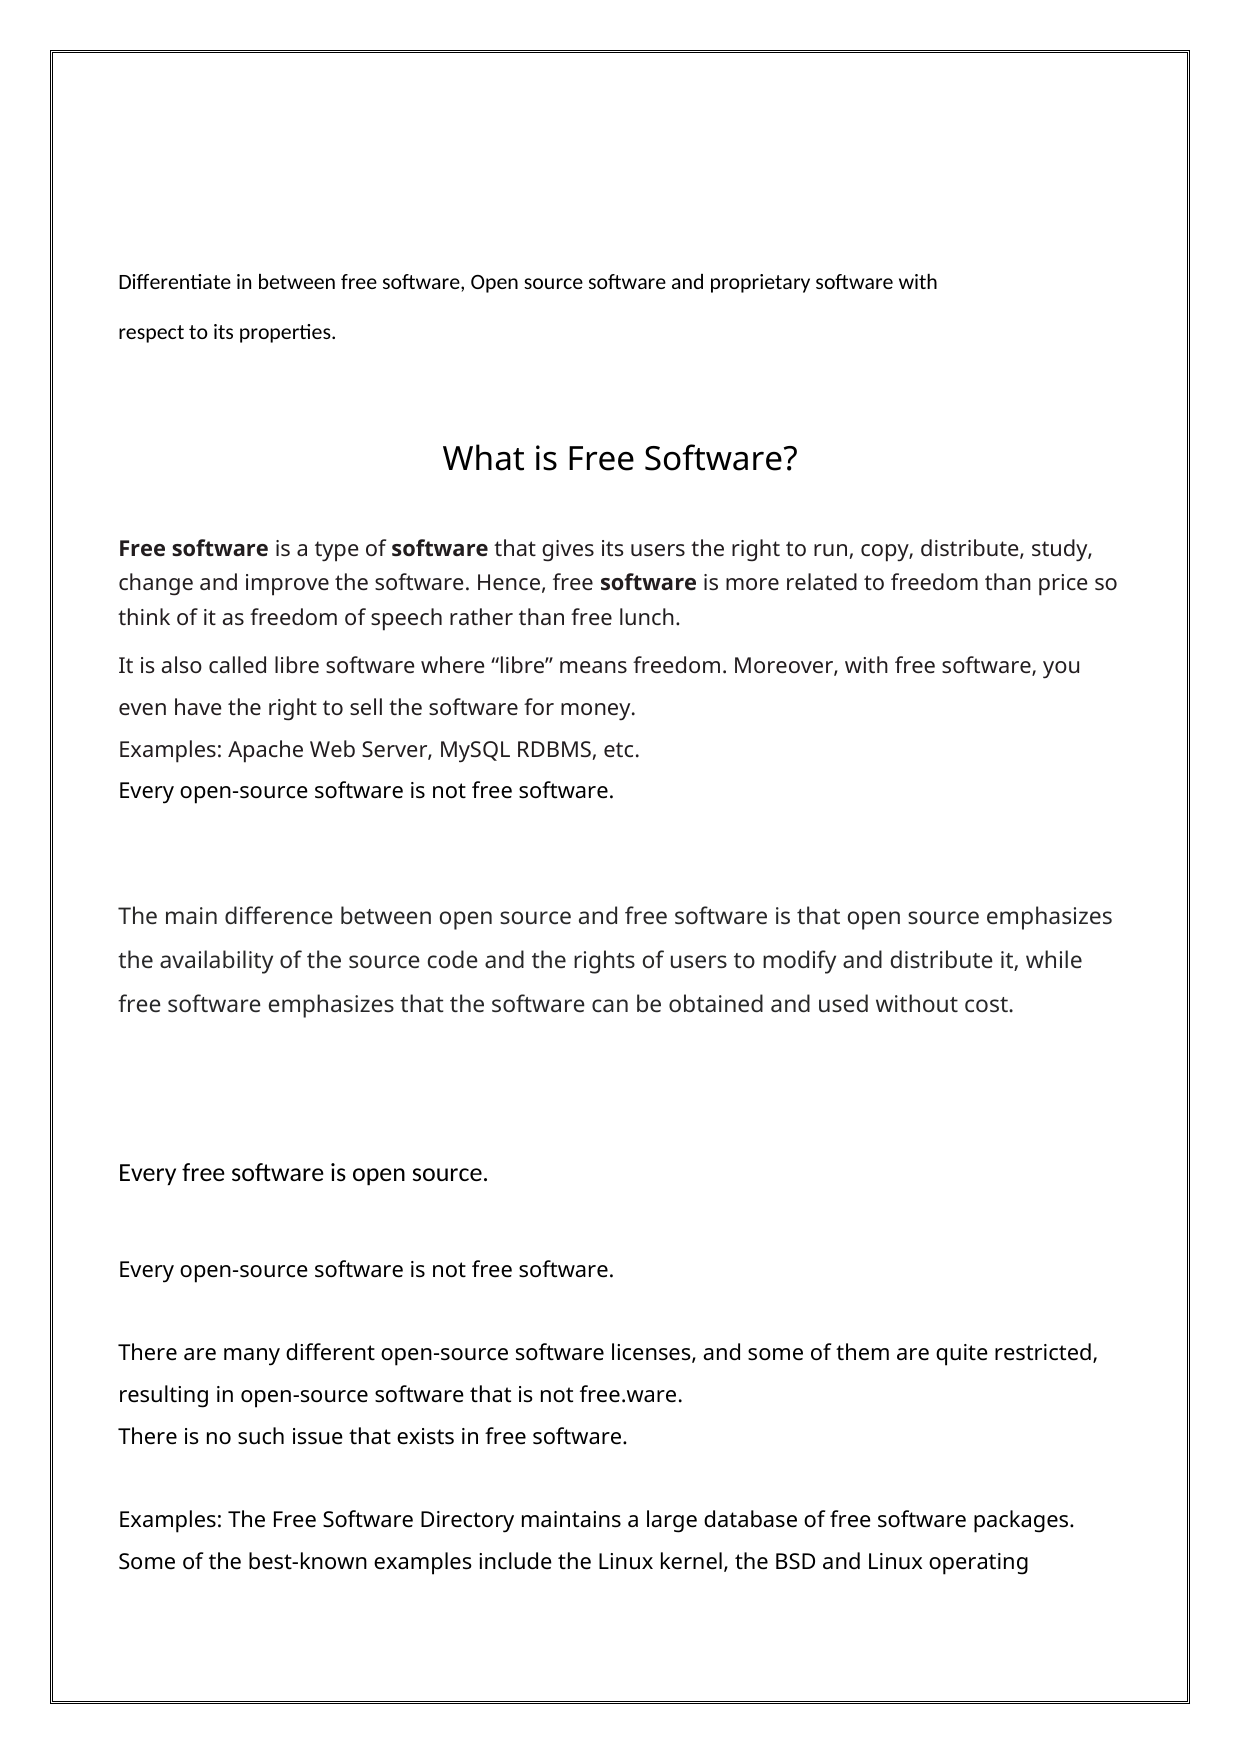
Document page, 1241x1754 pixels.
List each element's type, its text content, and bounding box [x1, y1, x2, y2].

text The main difference between open source and free software is that open source emphasizes the availability of the source code and the rights of users to modify and distribute it, while free software emphasizes that the software can be obtained and used without cost. [118, 900, 1122, 1019]
text It is also called libre software where “libre” means freedom. Moreover, with free software, you even have the right to sell the software for money. [118, 650, 1122, 722]
text Free software is a type of software that gives its users the right to run, copy, distribute, study, change and improve the software. Hence, free software is more related to freedom than price so think of it as freedom of speech rather than free lunch. [118, 533, 1122, 631]
text Every open-source software is not free software. [118, 775, 1122, 805]
text There is no such issue that exists in free software. [118, 1421, 1122, 1451]
subtitle What is Free Software? [118, 435, 1122, 480]
text Differentiate in between free software, Open source software and proprietary software with [118, 268, 1122, 295]
text respect to its properties. [118, 318, 1122, 345]
text Examples: The Free Software Directory maintains a large database of free software packages. Some of the best-known examples include the Linux kernel, the BSD and Linux operating [118, 1504, 1122, 1576]
text Every open-source software is not free software.t free [118, 1254, 1122, 1284]
text There are many different open-source software licenses, and some of them are quite restricted, resulting in open-source software that is not free.ware. [118, 1337, 1122, 1409]
text Examples: Apache Web Server, MySQL RDBMS, etc. [118, 733, 1122, 763]
text Every open-source software is not free software. [118, 1212, 1122, 1242]
text soft [118, 1296, 1122, 1326]
table_header Every free software is open source. [118, 1117, 506, 1212]
